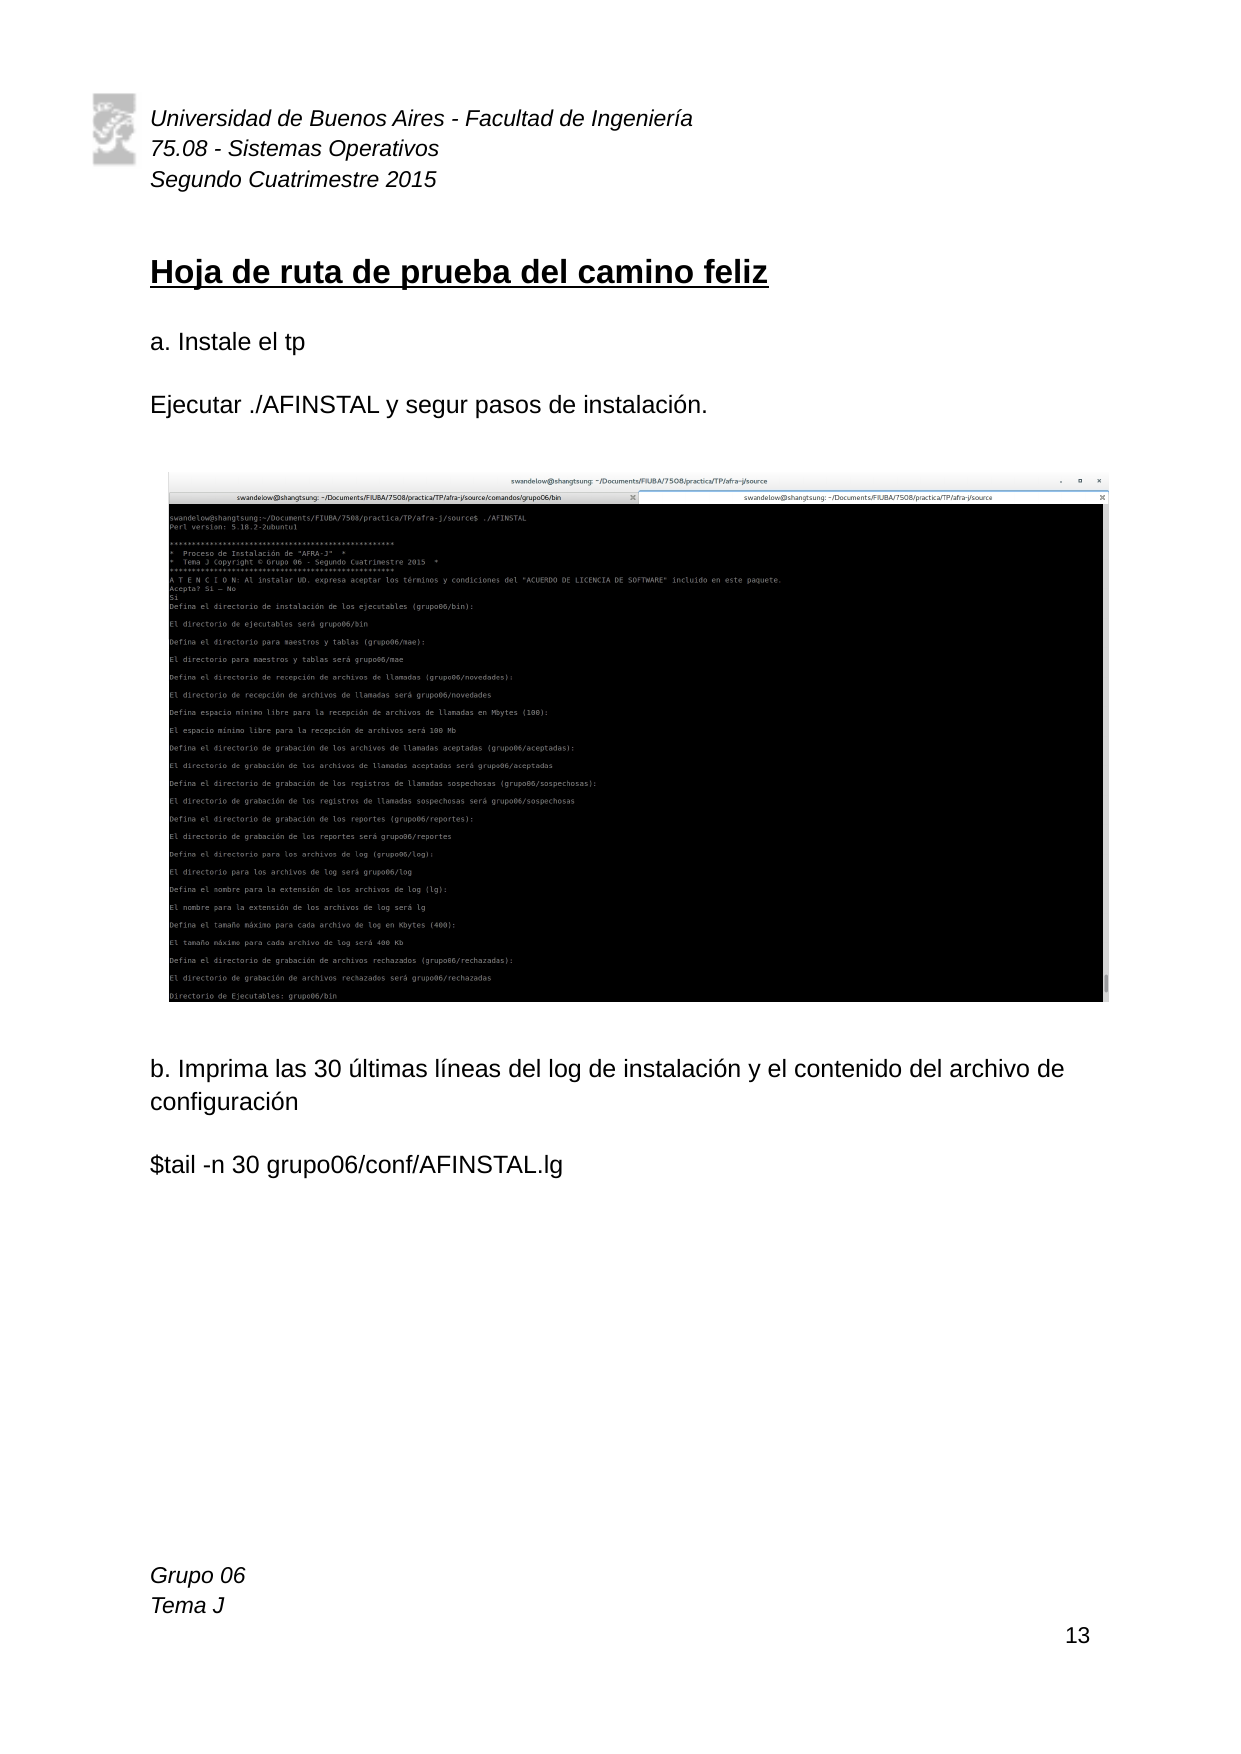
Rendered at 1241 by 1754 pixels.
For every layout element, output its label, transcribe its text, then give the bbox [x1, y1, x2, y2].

text Hoja de ruta de prueba del camino feliz [150, 252, 1090, 291]
text b. Imprima las 30 últimas líneas del log de instalación y el contenido del archivo de [150, 1054, 1090, 1083]
text configuración [150, 1087, 1090, 1116]
picture [92, 92, 143, 169]
picture [168, 472, 1109, 1002]
text $tail -n 30 grupo06/conf/AFINSTAL.lg [150, 1150, 1090, 1179]
text a. Instale el tp [150, 327, 1090, 356]
text Ejecutar ./AFINSTAL y segur pasos de instalación. [150, 390, 1090, 419]
